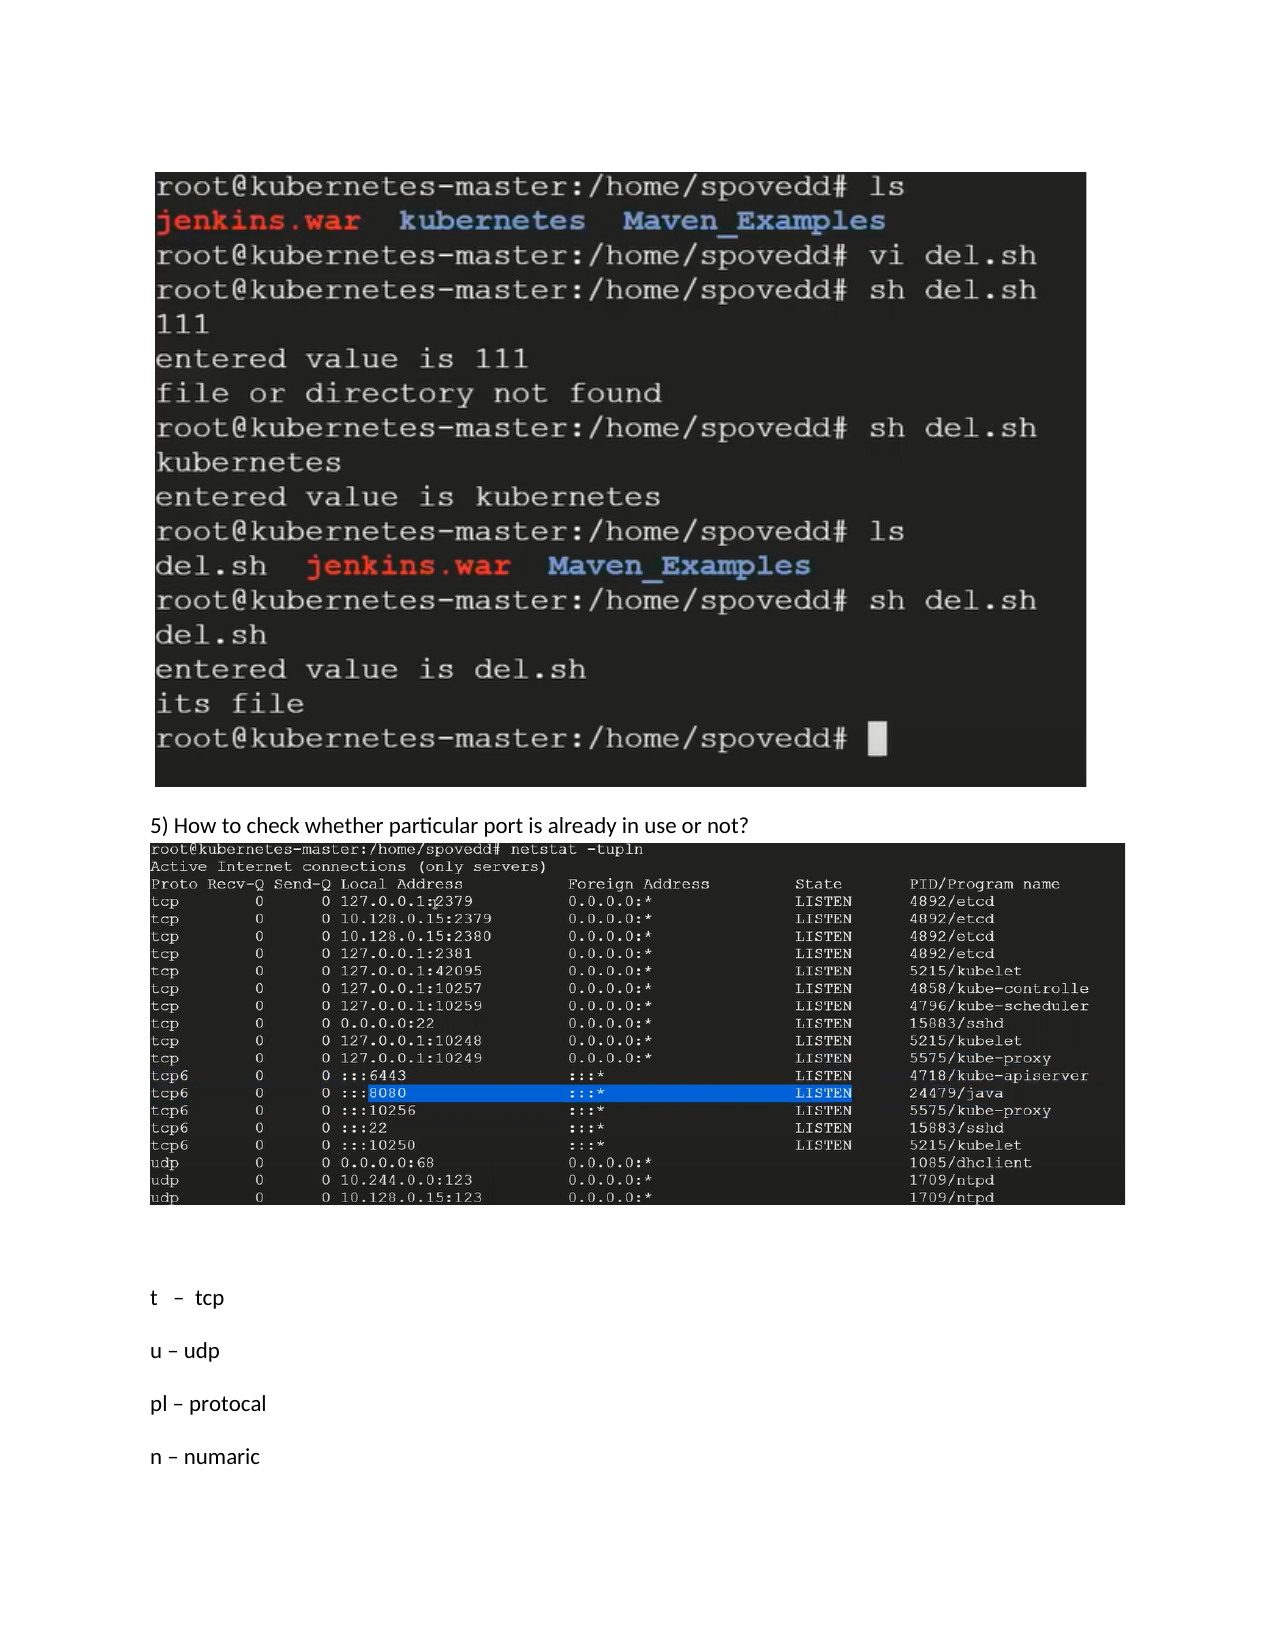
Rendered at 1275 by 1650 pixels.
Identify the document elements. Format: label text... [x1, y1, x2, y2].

text n – numaric [150, 1442, 1125, 1470]
text 5) How to check whether particular port is already in use or not? [150, 811, 1125, 843]
text pl – protocal [150, 1389, 1125, 1417]
text t – tcp [150, 1283, 1125, 1311]
text u – udp [150, 1336, 1125, 1364]
